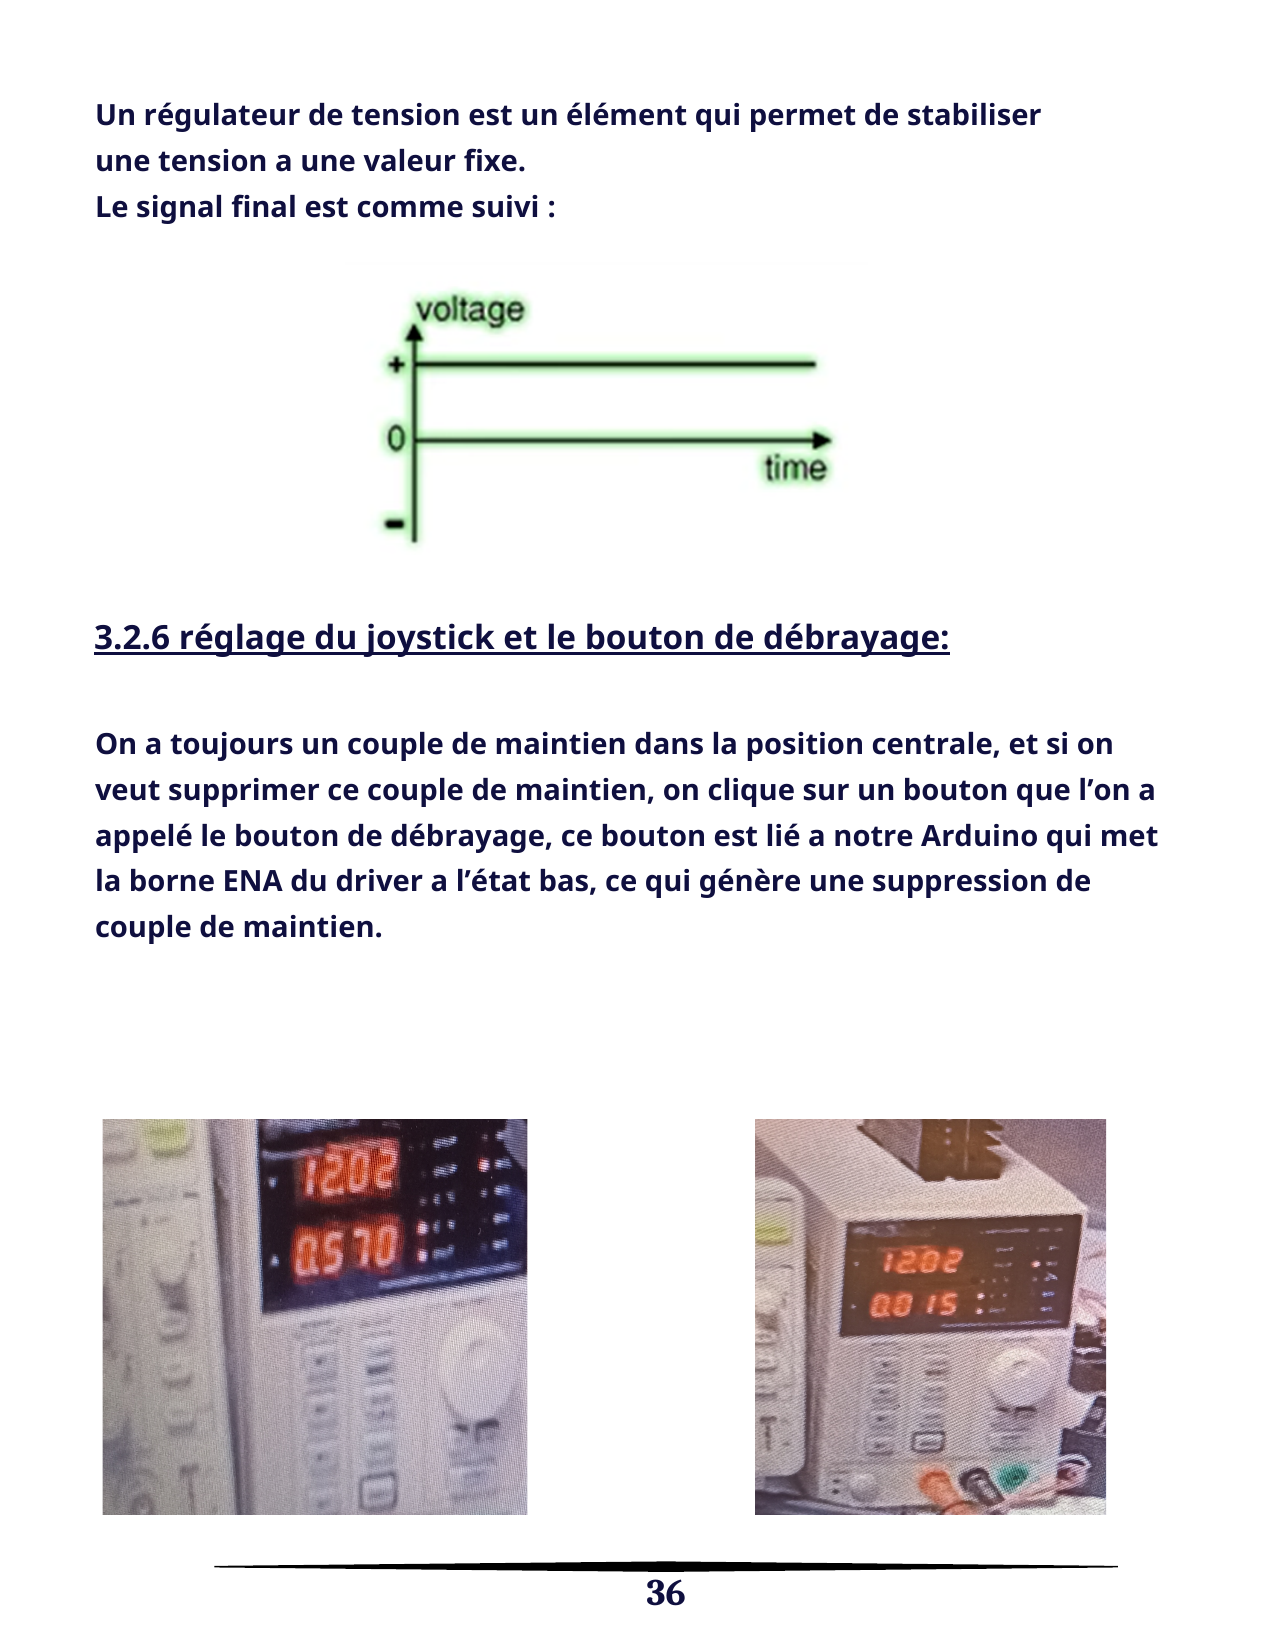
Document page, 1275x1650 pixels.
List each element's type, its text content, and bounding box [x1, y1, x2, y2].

text 3.2.6 réglage du joystick et le bouton de débrayage: [94, 614, 1072, 659]
text Le signal final est comme suivi : [95, 186, 1105, 226]
text Un régulateur de tension est un élément qui permet de stabiliser une tension a une valeur fixe. [95, 94, 1105, 180]
text On a toujours un couple de maintien dans la position centrale, et si on veut supprimer ce couple de maintien, on clique sur un bouton que l’on a appelé le bouton de débrayage, ce bouton est lié a notre Arduino qui met la borne ENA du driver a l’état bas, ce qui génère une suppression de couple de maintien. [95, 724, 1169, 946]
